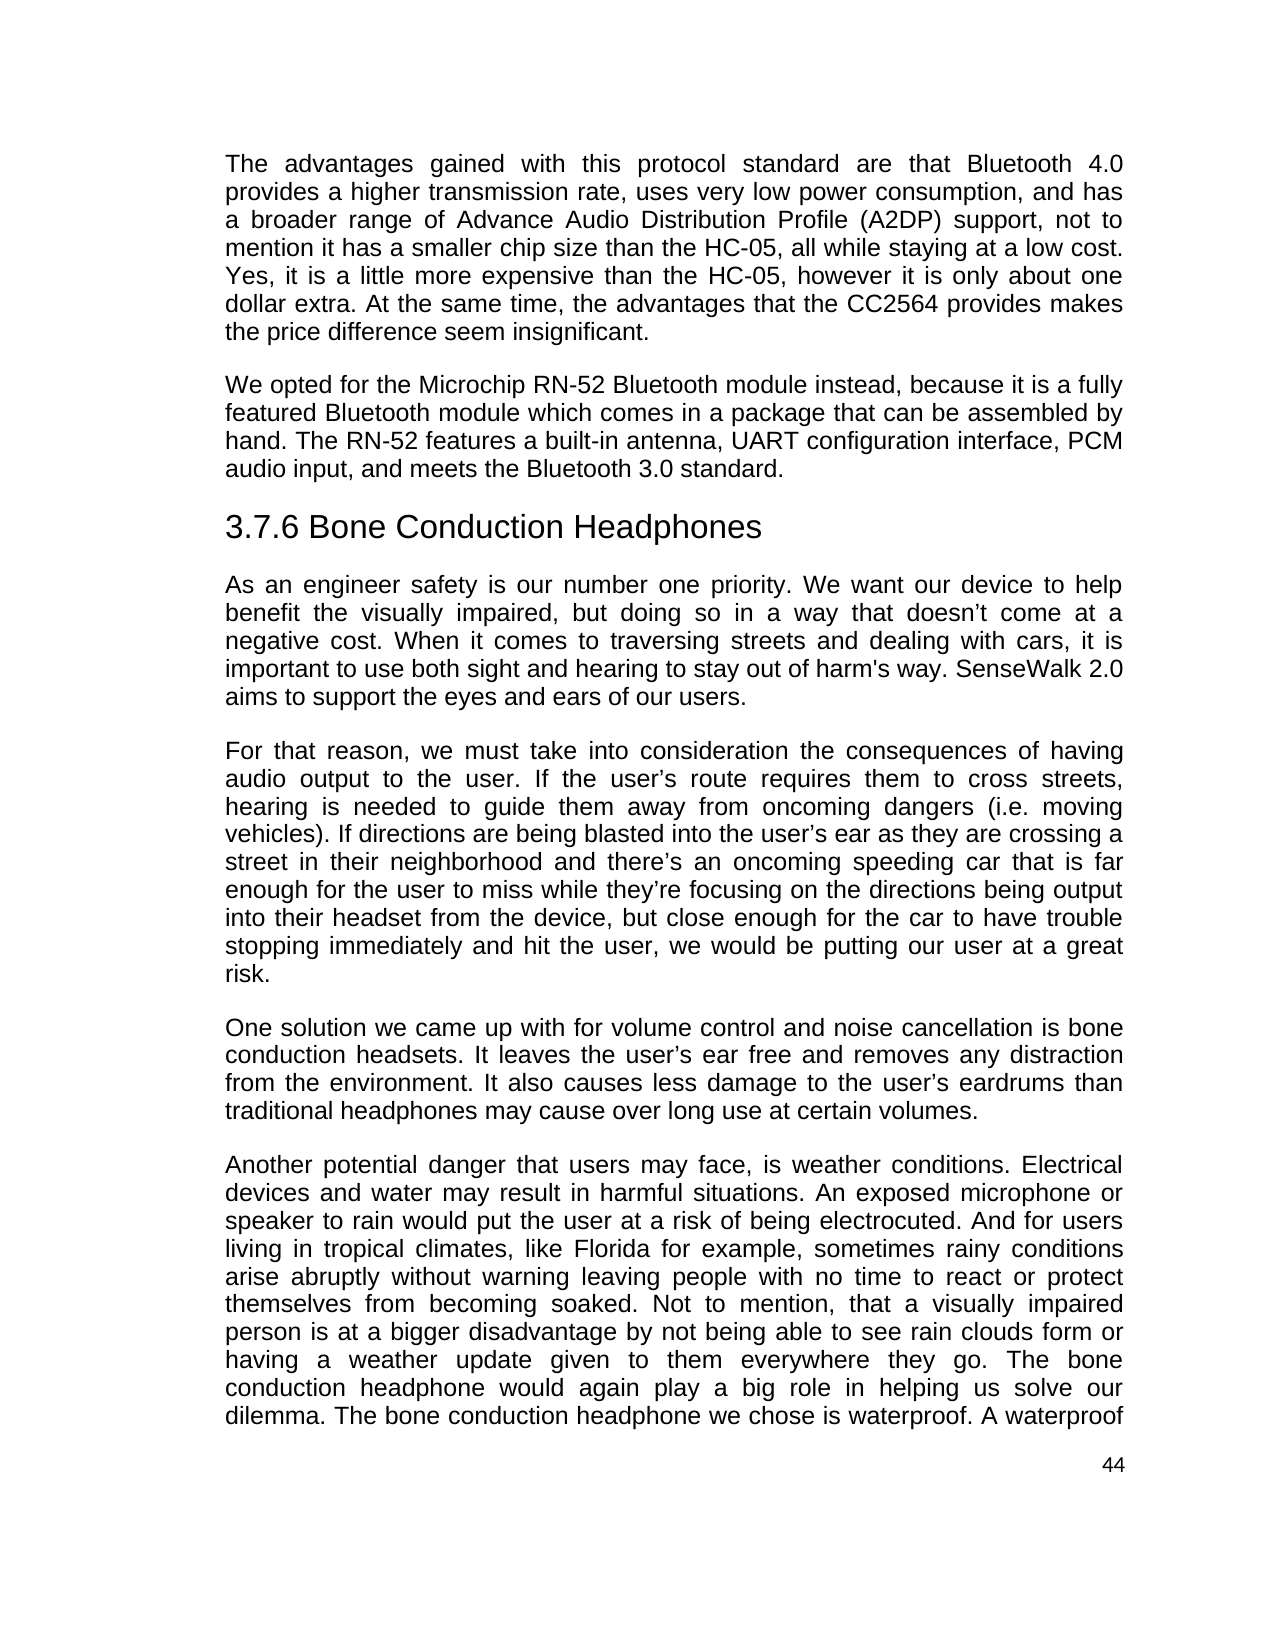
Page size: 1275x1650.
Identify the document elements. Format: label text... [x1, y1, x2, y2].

text For that reason, we must take into consideration the consequences of having audio output to the user. If the user’s route requires them to cross streets, hearing is needed to guide them away from oncoming dangers (i.e. moving vehicles). If directions are being blasted into the user’s ear as they are crossing a street in their neighborhood and there’s an oncoming speeding car that is far enough for the user to miss while they’re focusing on the directions being output into their headset from the device, but close enough for the car to have trouble stopping immediately and hit the user, we would be putting our user at a great risk. [225, 736, 1125, 988]
text 3.7.6 Bone Conduction Headphones [225, 508, 1125, 546]
text As an engineer safety is our number one priority. We want our device to help benefit the visually impaired, but doing so in a way that doesn’t come at a negative cost. When it comes to traversing streets and dealing with cars, it is important to use both sight and hearing to stay out of harm's way. SenseWalk 2.0 aims to support the eyes and ears of our users. [225, 571, 1125, 711]
text The advantages gained with this protocol standard are that Bluetooth 4.0 provides a higher transmission rate, uses very low power consumption, and has a broader range of Advance Audio Distribution Profile (A2DP) support, not to mention it has a smaller chip size than the HC-05, all while staying at a low cost. Yes, it is a little more expensive than the HC-05, however it is only about one dollar extra. At the same time, the advantages that the CC2564 provides makes the price difference seem insignificant. [225, 150, 1125, 345]
text We opted for the Microchip RN-52 Bluetooth module instead, because it is a fully featured Bluetooth module which comes in a package that can be assembled by hand. The RN-52 features a built-in antenna, UART configuration interface, PCM audio input, and meets the Bluetooth 3.0 standard. [225, 371, 1125, 483]
text Another potential danger that users may face, is weather conditions. Electrical devices and water may result in harmful situations. An exposed microphone or speaker to rain would put the user at a risk of being electrocuted. And for users living in tropical climates, like Florida for example, sometimes rainy conditions arise abruptly without warning leaving people with no time to react or protect themselves from becoming soaked. Not to mention, that a visually impaired person is at a bigger disadvantage by not being able to see rain clouds form or having a weather update given to them everywhere they go. The bone conduction headphone would again play a big role in helping us solve our dilemma. The bone conduction headphone we chose is waterproof. A waterproof [225, 1151, 1125, 1430]
text One solution we came up with for volume control and noise cancellation is bone conduction headsets. It leaves the user’s ear free and removes any distraction from the environment. It also causes less damage to the user’s eardrums than traditional headphones may cause over long use at certain volumes. [225, 1013, 1125, 1125]
